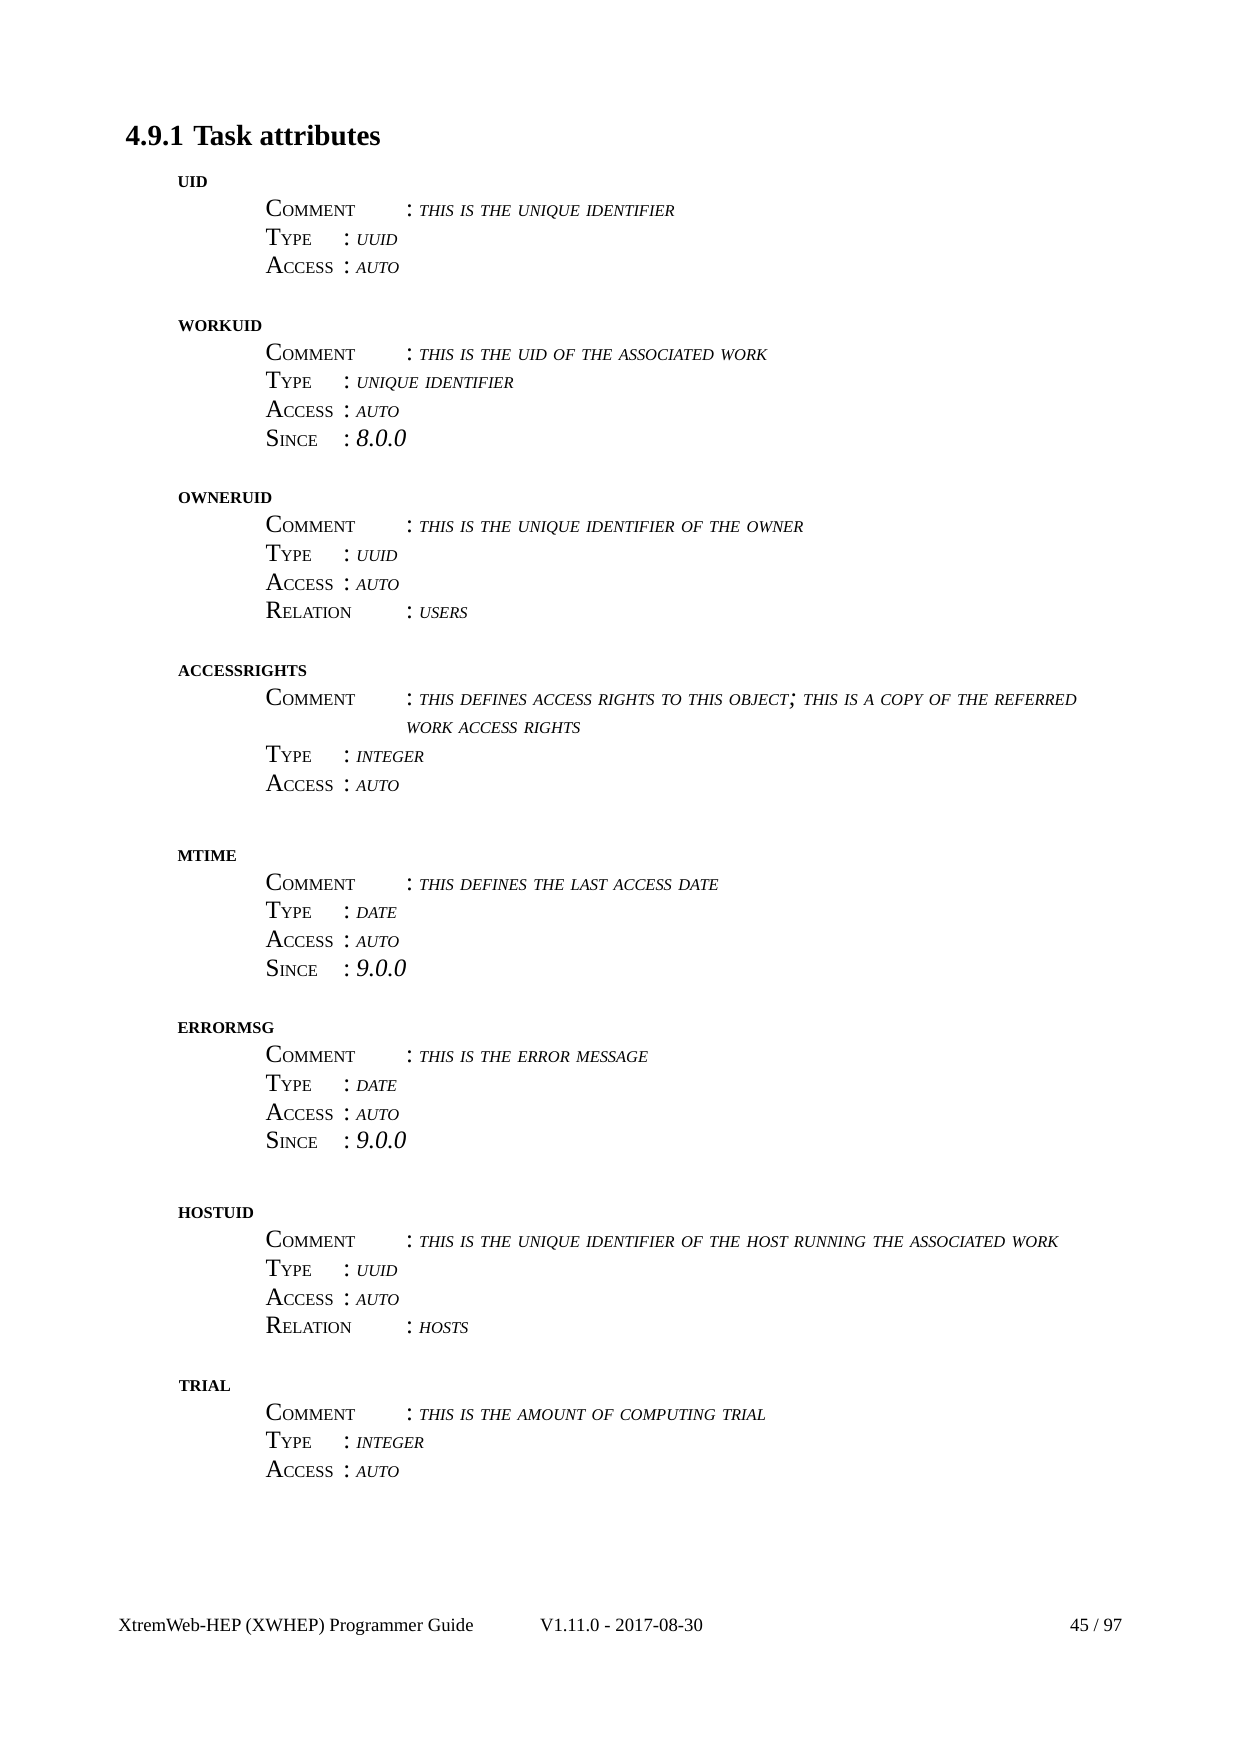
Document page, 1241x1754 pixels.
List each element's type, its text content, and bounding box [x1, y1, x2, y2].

text Type : unique identifier [265, 365, 1122, 394]
text Comment : this is the uid of the associated work [265, 337, 1122, 365]
text mtime [177, 838, 1122, 867]
text accessrights [178, 653, 1122, 682]
text Type : date [265, 1068, 1122, 1097]
text Since : 9.0.0 [265, 1125, 1122, 1154]
text Comment : this is the unique identifier of the host running the associated work [265, 1224, 1122, 1253]
text hostuid [178, 1195, 1122, 1224]
text Access : auto [265, 1282, 1122, 1310]
text Access : auto [265, 394, 1122, 423]
text Comment : this is the amount of computing trial [265, 1397, 1122, 1425]
text Since : 9.0.0 [265, 953, 1122, 982]
text workuid [178, 308, 1122, 337]
subtitle Task attributes [118, 118, 1122, 152]
text Access : auto [265, 924, 1122, 953]
text Type : uuid [265, 222, 1122, 250]
text Relation : hosts [265, 1310, 1122, 1339]
text owneruid [178, 480, 1122, 509]
text Type : uuid [265, 538, 1122, 567]
text Since : 8.0.0 [265, 423, 1122, 452]
text Comment : this is the unique identifier [265, 193, 1122, 222]
text Type : uuid [265, 1253, 1122, 1282]
text trial [118, 1368, 1122, 1397]
text Access : auto [265, 768, 1122, 797]
text Access : auto [265, 1454, 1122, 1483]
text Type : integer [265, 739, 1122, 768]
text Access : auto [265, 250, 1122, 279]
text errormsg [177, 1010, 1122, 1039]
text Comment : this defines access rights to this object; this is a copy of the referred work access rights [265, 682, 1122, 739]
text Access : auto [265, 567, 1122, 595]
text uid [177, 164, 1122, 193]
text Relation : users [265, 595, 1122, 624]
text Comment : this is the error message [265, 1039, 1122, 1068]
text Comment : this is the unique identifier of the owner [265, 509, 1122, 538]
text Type : integer [265, 1425, 1122, 1454]
text Type : date [265, 895, 1122, 924]
text Access : auto [265, 1097, 1122, 1125]
text Comment : this defines the last access date [265, 867, 1122, 895]
